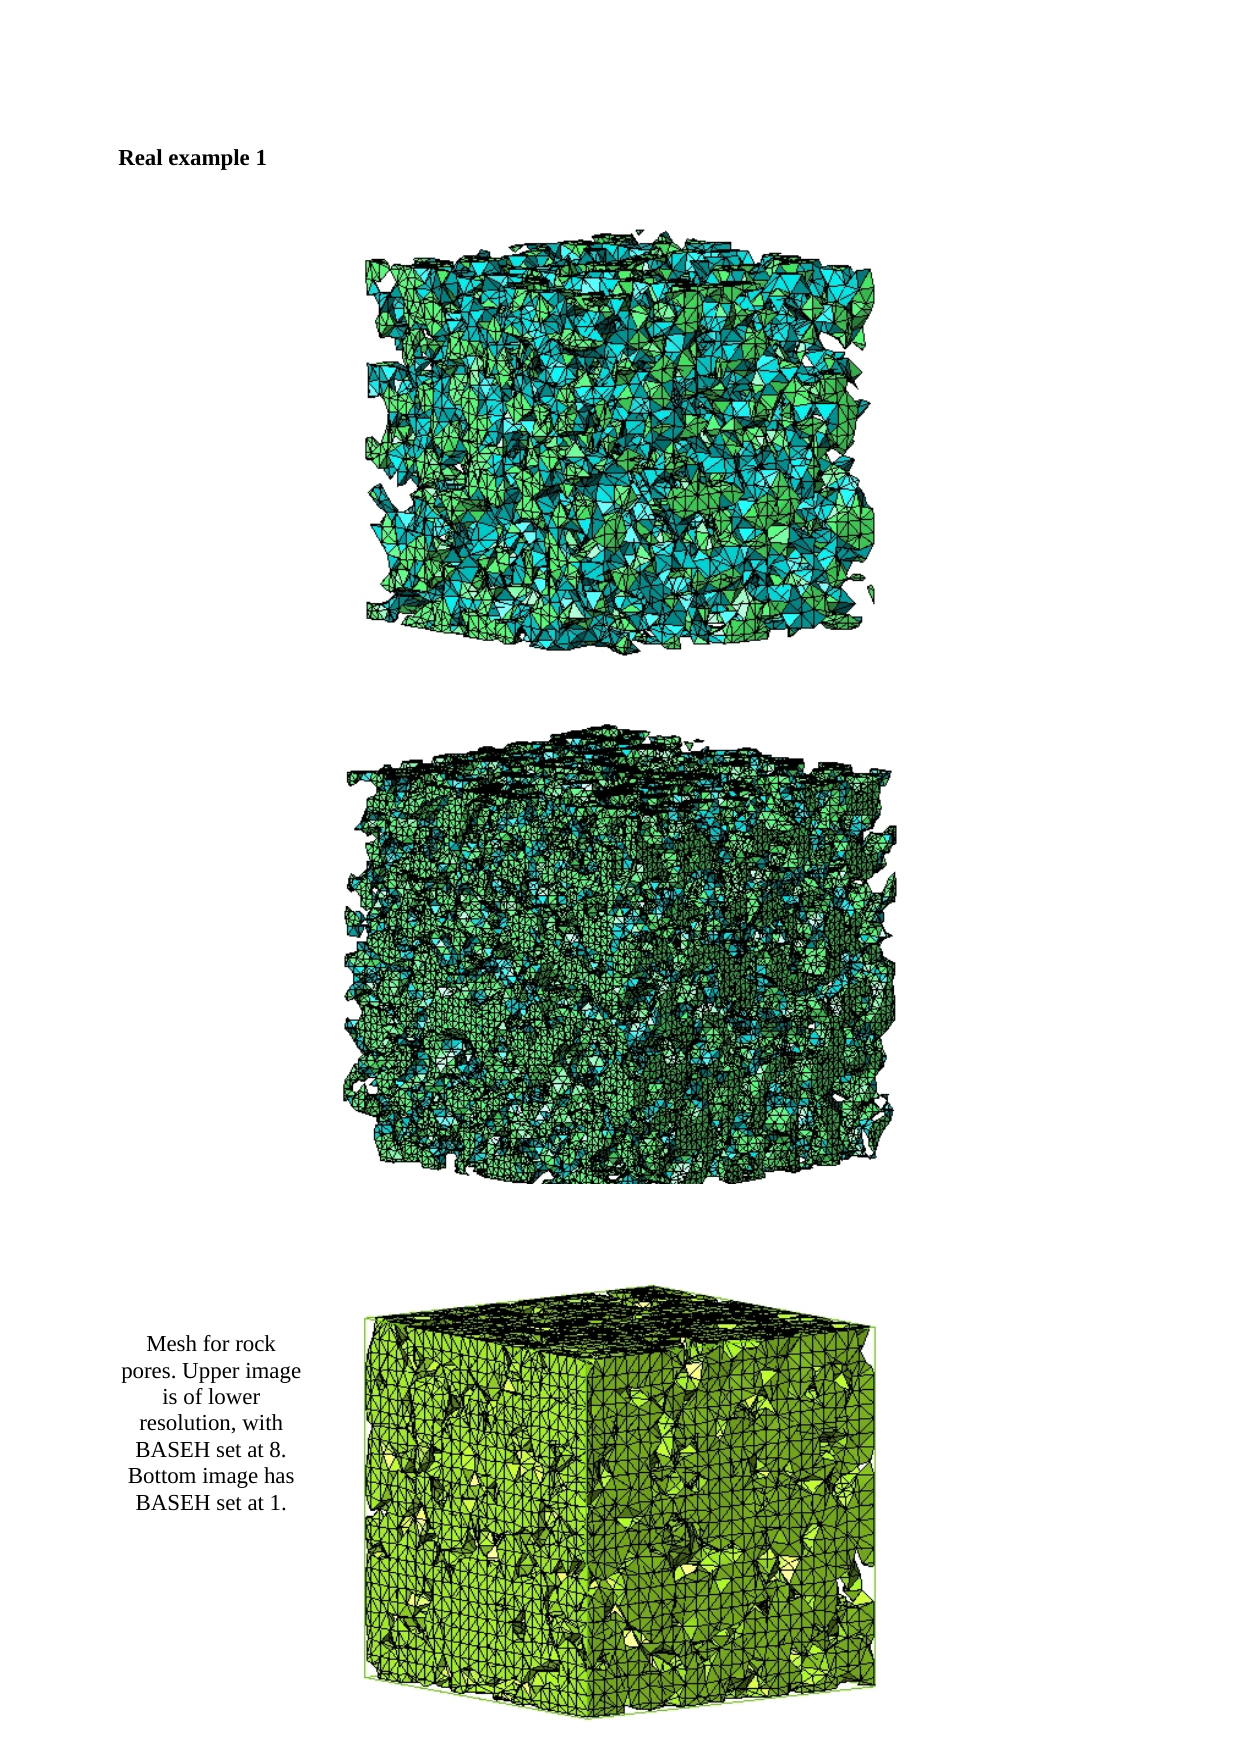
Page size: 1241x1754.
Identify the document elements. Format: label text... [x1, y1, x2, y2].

text [937, 144, 1122, 171]
text Mesh for rock pores. Upper image is of lower resolution, with BASEH set at 8. Bottom image has BASEH set at 1. [118, 1330, 303, 1515]
text [937, 1330, 1122, 1515]
picture [303, 127, 937, 1754]
text Real example 1 [118, 144, 303, 171]
